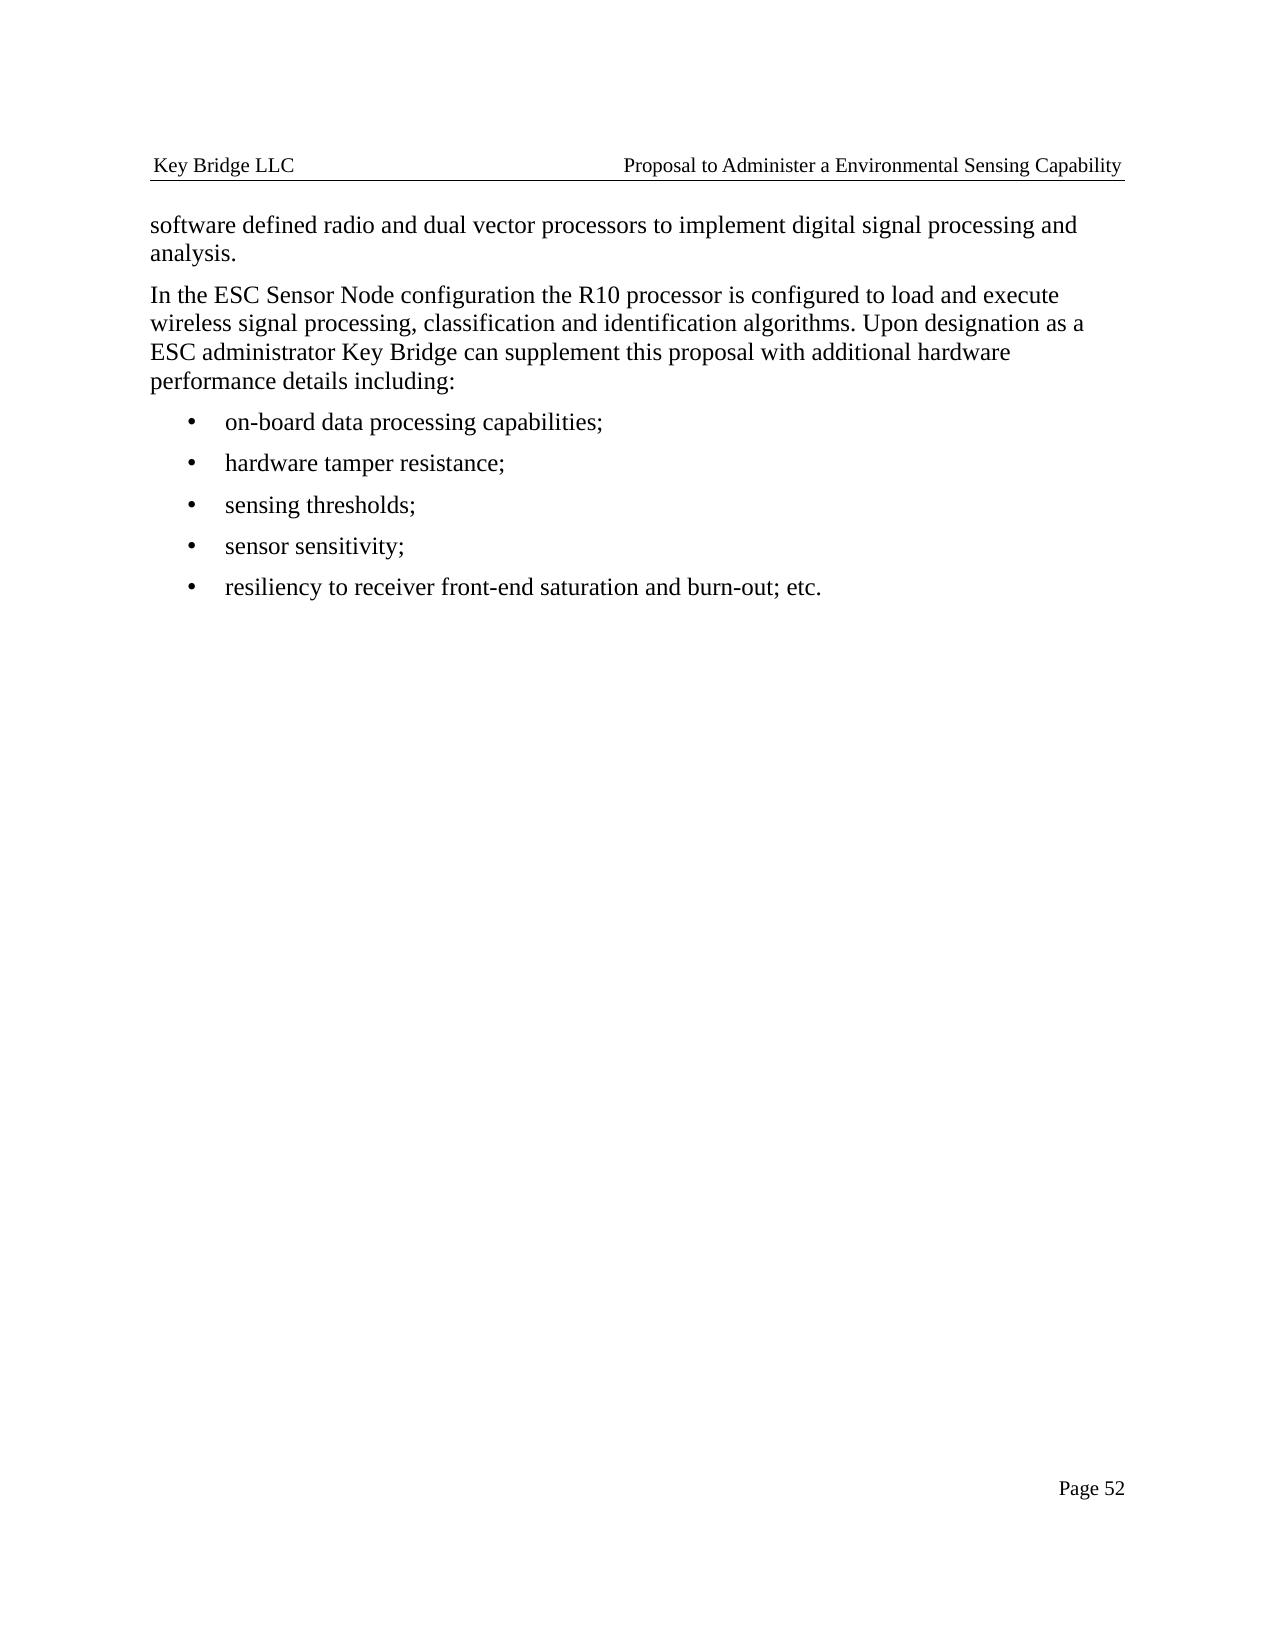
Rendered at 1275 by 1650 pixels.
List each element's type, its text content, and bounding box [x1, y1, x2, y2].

list hardware tamper resistance; [187, 448, 1125, 477]
list sensing thresholds; [187, 490, 1125, 518]
text In the ESC Sensor Node configuration the R10 processor is configured to load and execute wireless signal processing, classification and identification algorithms. Upon designation as a ESC administrator Key Bridge can supplement this proposal with additional hardware performance details including: [150, 280, 1125, 395]
list on-board data processing capabilities; [187, 407, 1125, 436]
list resiliency to receiver front-end saturation and burn-out; etc. [187, 572, 1125, 601]
list sensor sensitivity; [187, 531, 1125, 560]
text software defined radio and dual vector processors to implement digital signal processing and analysis. [150, 210, 1125, 267]
